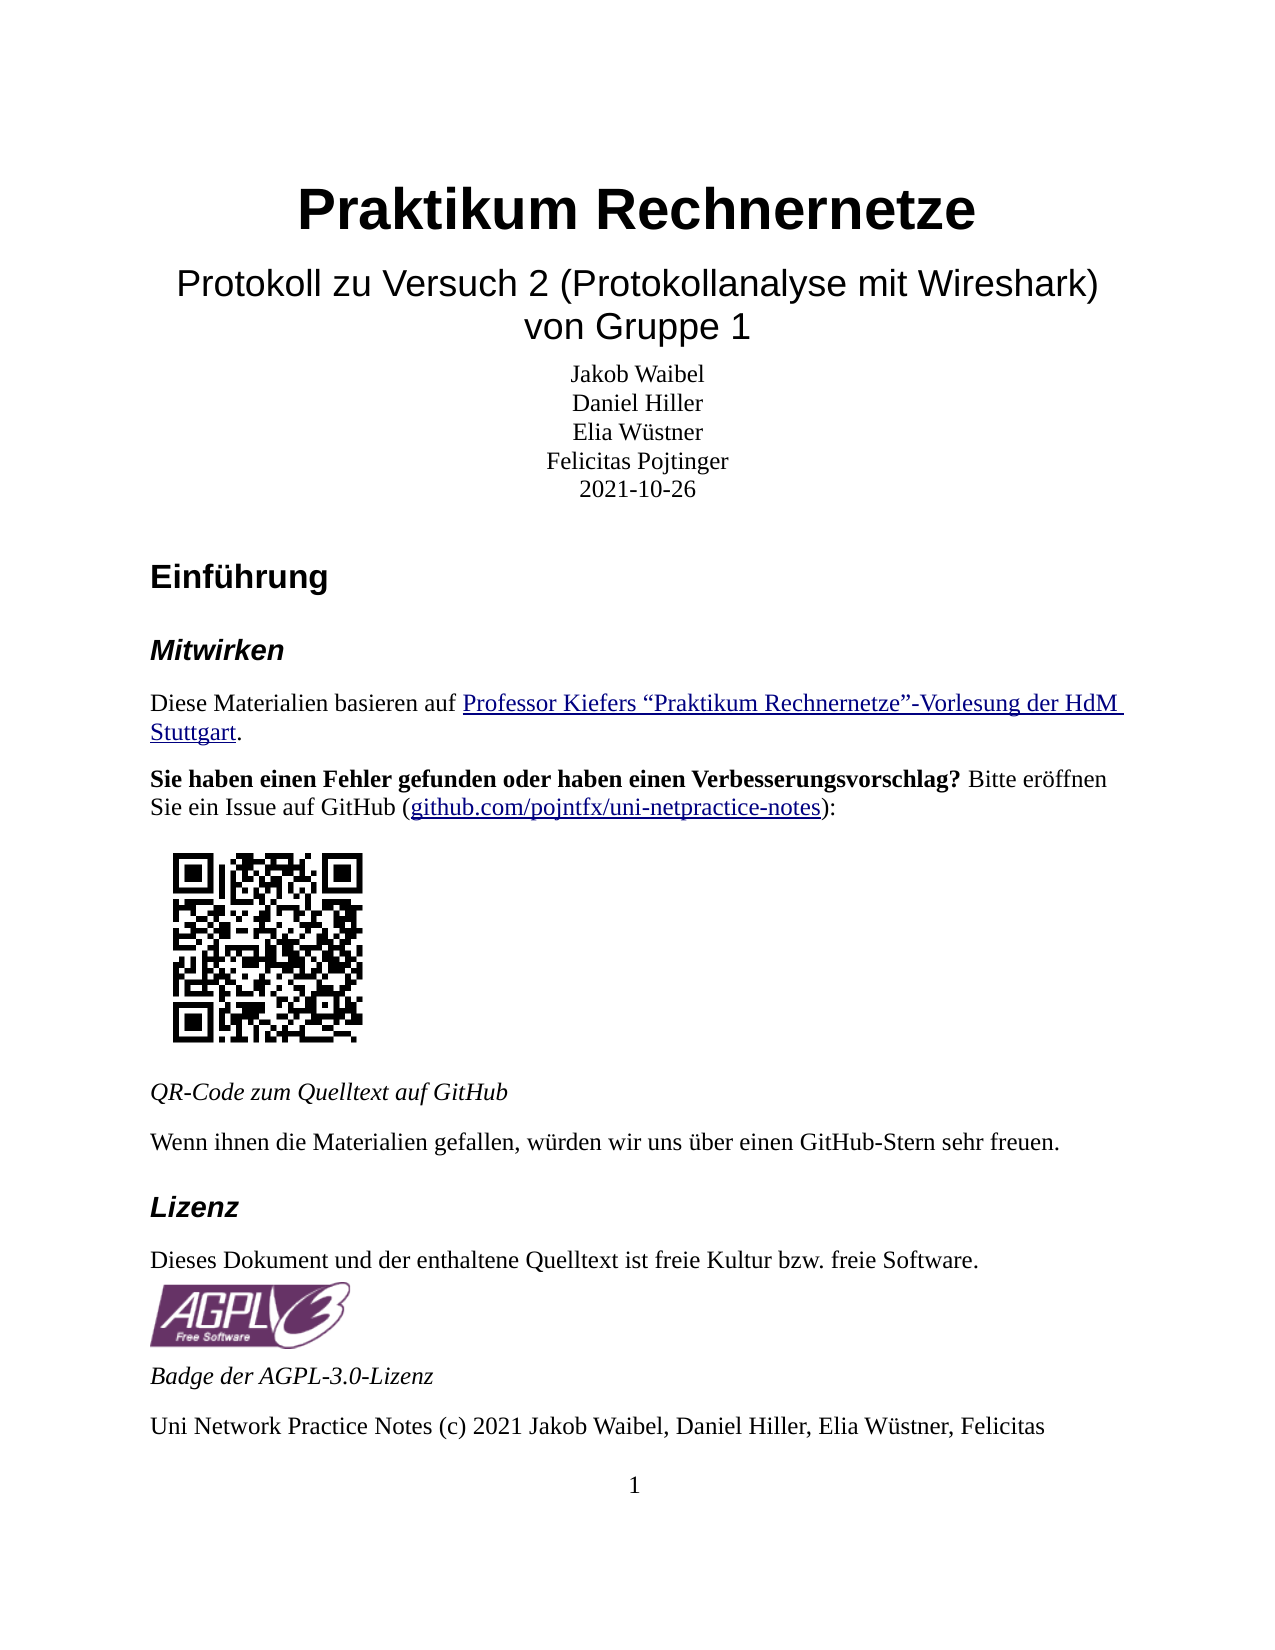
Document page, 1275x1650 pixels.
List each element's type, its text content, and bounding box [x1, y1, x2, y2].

text Wenn ihnen die Materialien gefallen, würden wir uns über einen GitHub-Stern sehr freuen. [150, 1127, 1125, 1156]
text Jakob Waibel [150, 359, 1125, 388]
text QR-Code zum Quelltext auf GitHub [150, 1077, 1125, 1106]
title Praktikum Rechnernetze [150, 175, 1125, 242]
text Sie haben einen Fehler gefunden oder haben einen Verbesserungsvorschlag? Bitte eröffnen Sie ein Issue auf GitHub (github.com/pojntfx/uni-netpractice-notes): [150, 764, 1125, 821]
text 2021-10-26 [150, 474, 1125, 503]
text Daniel Hiller [150, 388, 1125, 417]
text Uni Network Practice Notes (c) 2021 Jakob Waibel, Daniel Hiller, Elia Wüstner, Felicitas [150, 1411, 1125, 1440]
subtitle Protokoll zu Versuch 2 (Protokollanalyse mit Wireshark) von Gruppe 1 [150, 261, 1125, 347]
picture [150, 830, 385, 1065]
text Dieses Dokument und der enthaltene Quelltext ist freie Kultur bzw. freie Software. [150, 1245, 1125, 1274]
text Diese Materialien basieren auf Professor Kiefers “Praktikum Rechnernetze”-Vorlesung der HdM Stuttgart. [150, 688, 1125, 746]
subtitle Einführung [150, 557, 1125, 596]
subtitle Lizenz [150, 1190, 1125, 1223]
text Elia Wüstner [150, 417, 1125, 446]
text Felicitas Pojtinger [150, 446, 1125, 474]
subtitle Mitwirken [150, 633, 1125, 667]
text Badge der AGPL-3.0-Lizenz [150, 1361, 1125, 1390]
picture [150, 1282, 350, 1349]
